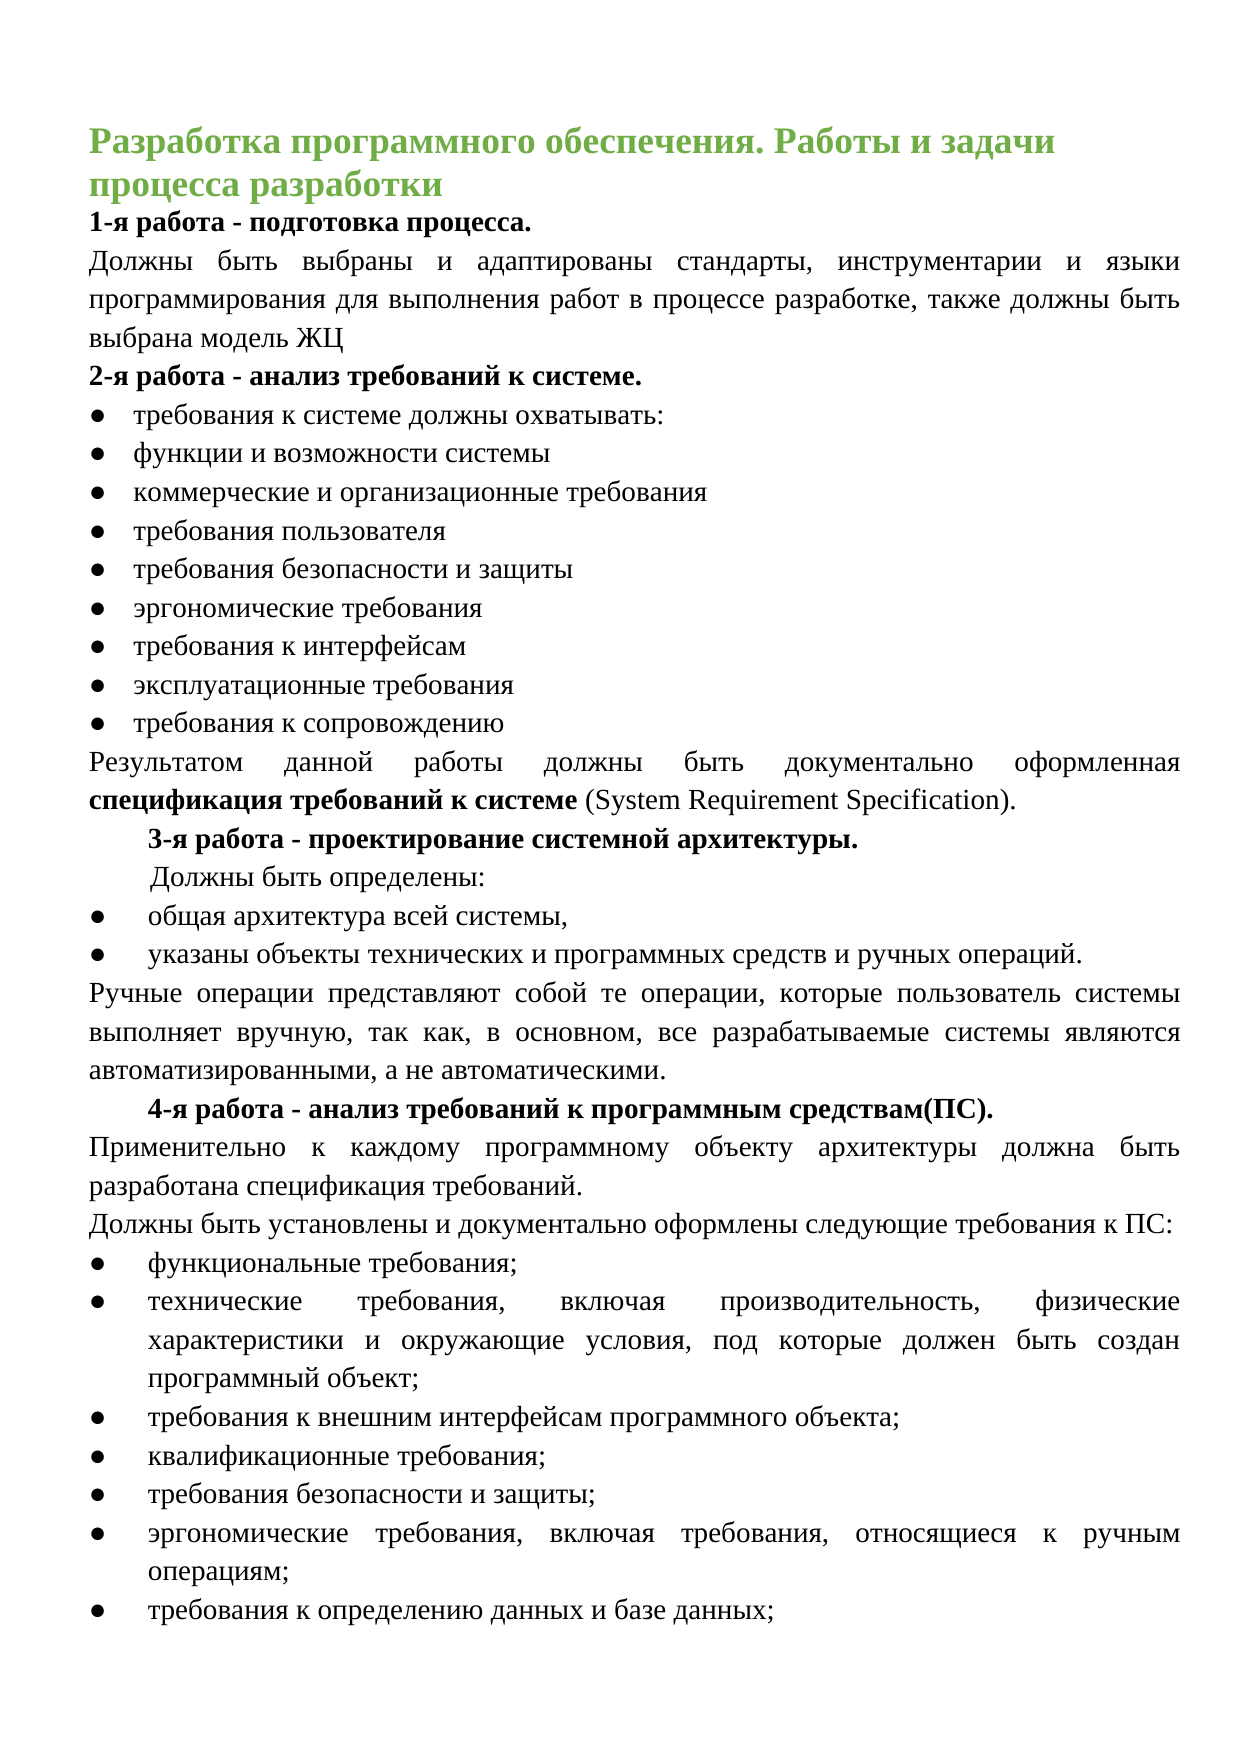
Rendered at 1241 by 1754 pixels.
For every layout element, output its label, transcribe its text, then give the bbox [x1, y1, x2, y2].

text Применительно к каждому программному объекту архитектуры должна быть разработана спецификация требований. [89, 1129, 1181, 1201]
list требования пользователя [89, 513, 1181, 546]
list эргономические требования, включая требования, относящиеся к ручным операциям; [89, 1515, 1181, 1587]
list указаны объекты технических и программных средств и ручных операций. [89, 937, 1181, 970]
list требования к сопровождению [89, 705, 1181, 739]
text 3-я работа - проектирование системной архитектуры. [89, 821, 1181, 854]
list квалификационные требования; [89, 1438, 1181, 1471]
list эргономические требования [89, 590, 1181, 623]
text Ручные операции представляют собой те операции, которые пользователь системы выполняет вручную, так как, в основном, все разрабатываемые системы являются автоматизированными, а не автоматическими. [89, 975, 1181, 1086]
list требования безопасности и защиты; [89, 1476, 1181, 1510]
text 2-я работа - анализ требований к системе. [89, 358, 1181, 392]
list технические требования, включая производительность, физические характеристики и окружающие условия, под которые должен быть создан программный объект; [89, 1283, 1181, 1394]
list требования к внешним интерфейсам программного объекта; [89, 1399, 1181, 1433]
list функциональные требования; [89, 1245, 1181, 1278]
list общая архитектура всей системы, [89, 898, 1181, 932]
list коммерческие и организационные требования [89, 474, 1181, 508]
text Результатом данной работы должны быть документально оформленная спецификация требований к системе (System Requirement Specification). [89, 744, 1181, 816]
text 4-я работа - анализ требований к программным средствам(ПС). [89, 1091, 1181, 1124]
text Должны быть установлены и документально оформлены следующие требования к ПС: [89, 1206, 1181, 1240]
list требования к системе должны охватывать: [89, 397, 1181, 431]
list эксплуатационные требования [89, 667, 1181, 700]
list требования к интерфейсам [89, 628, 1181, 662]
list функции и возможности системы [89, 436, 1181, 469]
text 1-я работа - подготовка процесса. [89, 204, 1181, 238]
text Должны быть определены: [89, 859, 1181, 893]
list требования к определению данных и базе данных; [89, 1592, 1181, 1625]
text Должны быть выбраны и адаптированы стандарты, инструментарии и языки программирования для выполнения работ в процессе разработке, также должны быть выбрана модель ЖЦ [89, 243, 1181, 353]
list требования безопасности и защиты [89, 551, 1181, 585]
text Разработка программного обеспечения. Работы и задачи процесса разработки [89, 118, 1181, 204]
